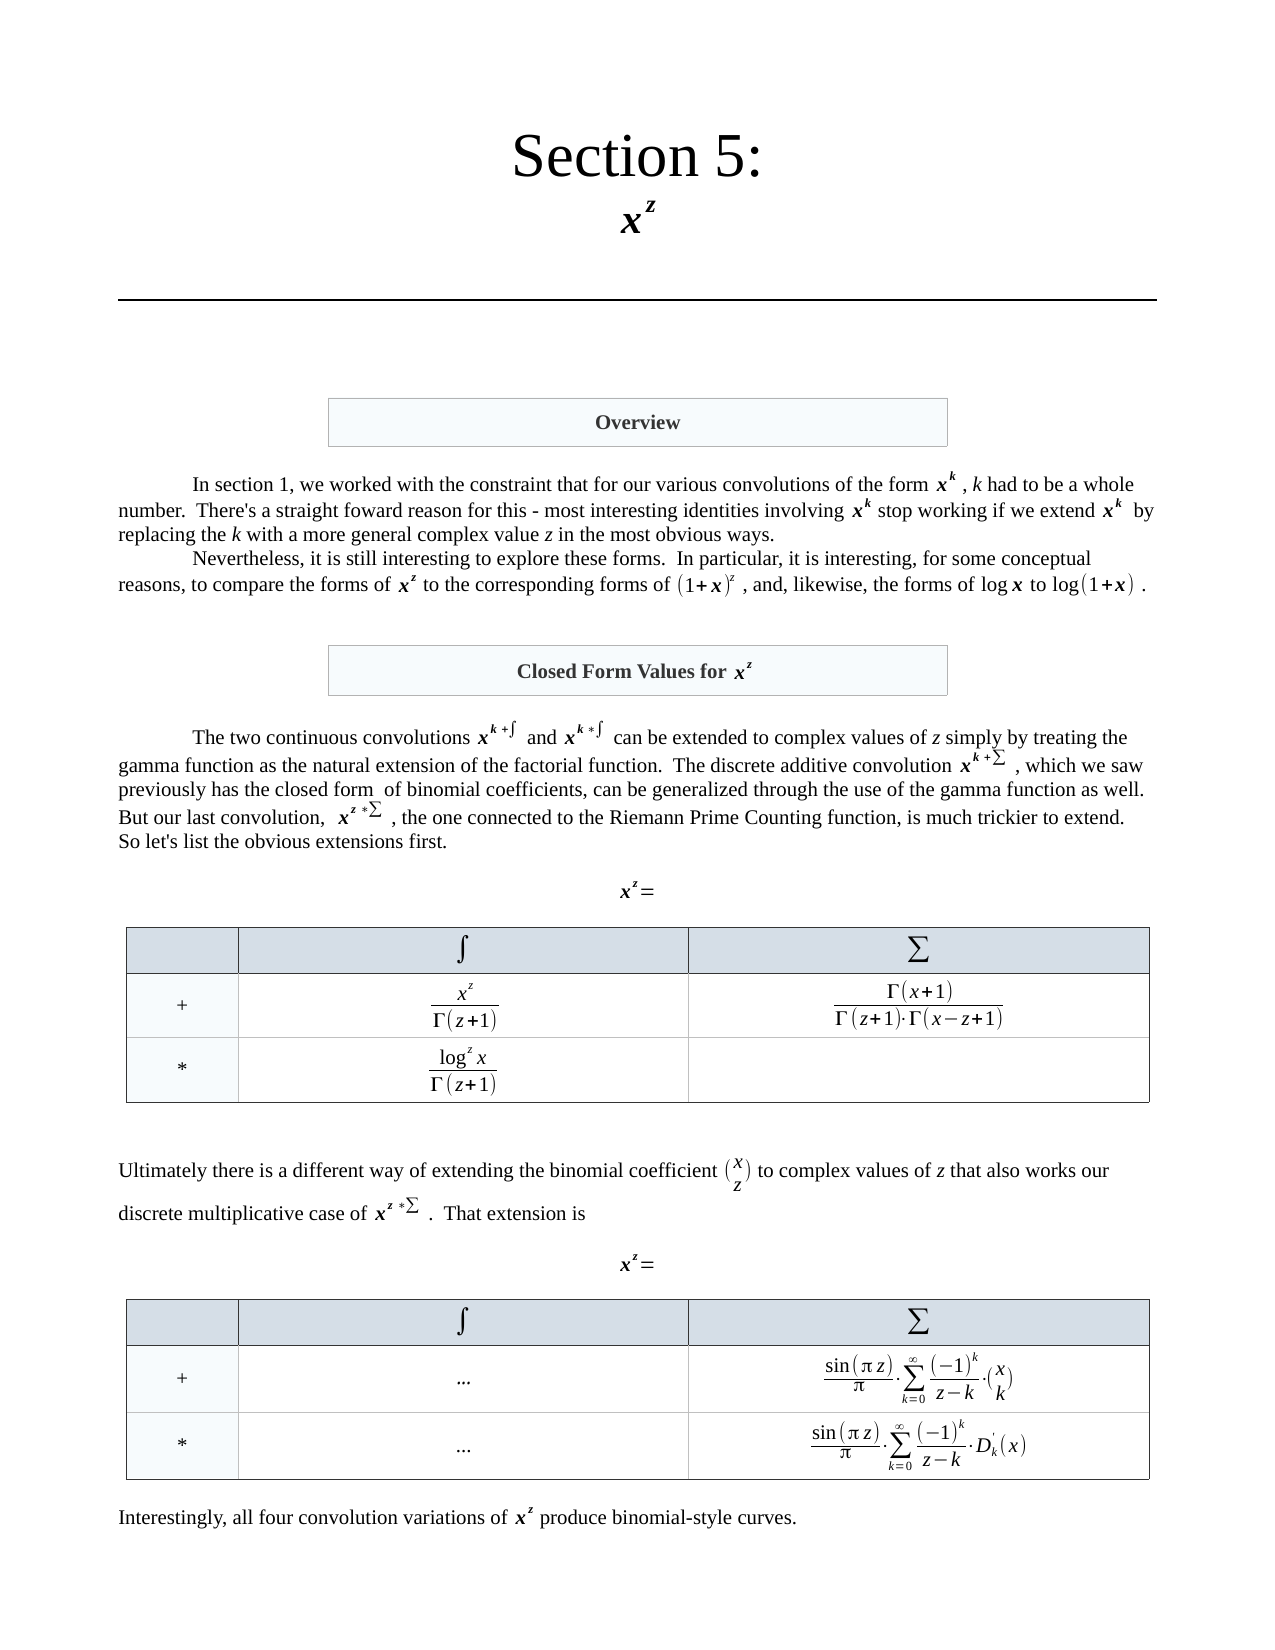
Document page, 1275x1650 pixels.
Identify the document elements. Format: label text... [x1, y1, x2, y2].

table_cell + [127, 1346, 238, 1412]
table_cell [239, 974, 688, 1037]
text Closed Form Values for [329, 646, 947, 695]
table_header [689, 1300, 1149, 1345]
table_cell [689, 1346, 1149, 1412]
text In section 1, we worked with the constraint that for our various convolutions of the form, k had to be a whole number. There's a straight foward reason for this - most interesting identities involvingstop working if we extend by replacing the k with a more general complex value z in the most obvious ways. [118, 470, 1157, 546]
table_header [689, 928, 1149, 973]
table_cell [239, 1038, 688, 1102]
text Overview [329, 399, 947, 446]
table_header [127, 1300, 238, 1345]
table_cell ... [239, 1346, 688, 1412]
table_header [239, 928, 688, 973]
table_cell [689, 974, 1149, 1037]
table_header [239, 1300, 688, 1345]
table_cell * [127, 1038, 238, 1102]
text Ultimately there is a different way of extending the binomial coefficientto complex values of z that also works our discrete multiplicative case of. That extension is [118, 1150, 1157, 1225]
text Interestingly, all four convolution variations ofproduce binomial-style curves. [118, 1503, 1157, 1529]
table_cell ... [239, 1413, 688, 1478]
text The two continuous convolutionsandcan be extended to complex values of z simply by treating the gamma function as the natural extension of the factorial function. The discrete additive convolution, which we saw previously has the closed form of binomial coefficients, can be generalized through the use of the gamma function as well. But our last convolution, , the one connected to the Riemann Prime Counting function, is much trickier to extend. So let's list the obvious extensions first. [118, 719, 1157, 853]
table_cell * [127, 1413, 238, 1478]
table_header [127, 928, 238, 973]
table_cell + [127, 974, 238, 1037]
table_cell [689, 1413, 1149, 1478]
table_cell [689, 1038, 1149, 1102]
text Nevertheless, it is still interesting to explore these forms. In particular, it is interesting, for some conceptual reasons, to compare the forms ofto the corresponding forms of, and, likewise, the forms ofto. [118, 546, 1157, 597]
text Section 5: [118, 118, 1157, 190]
